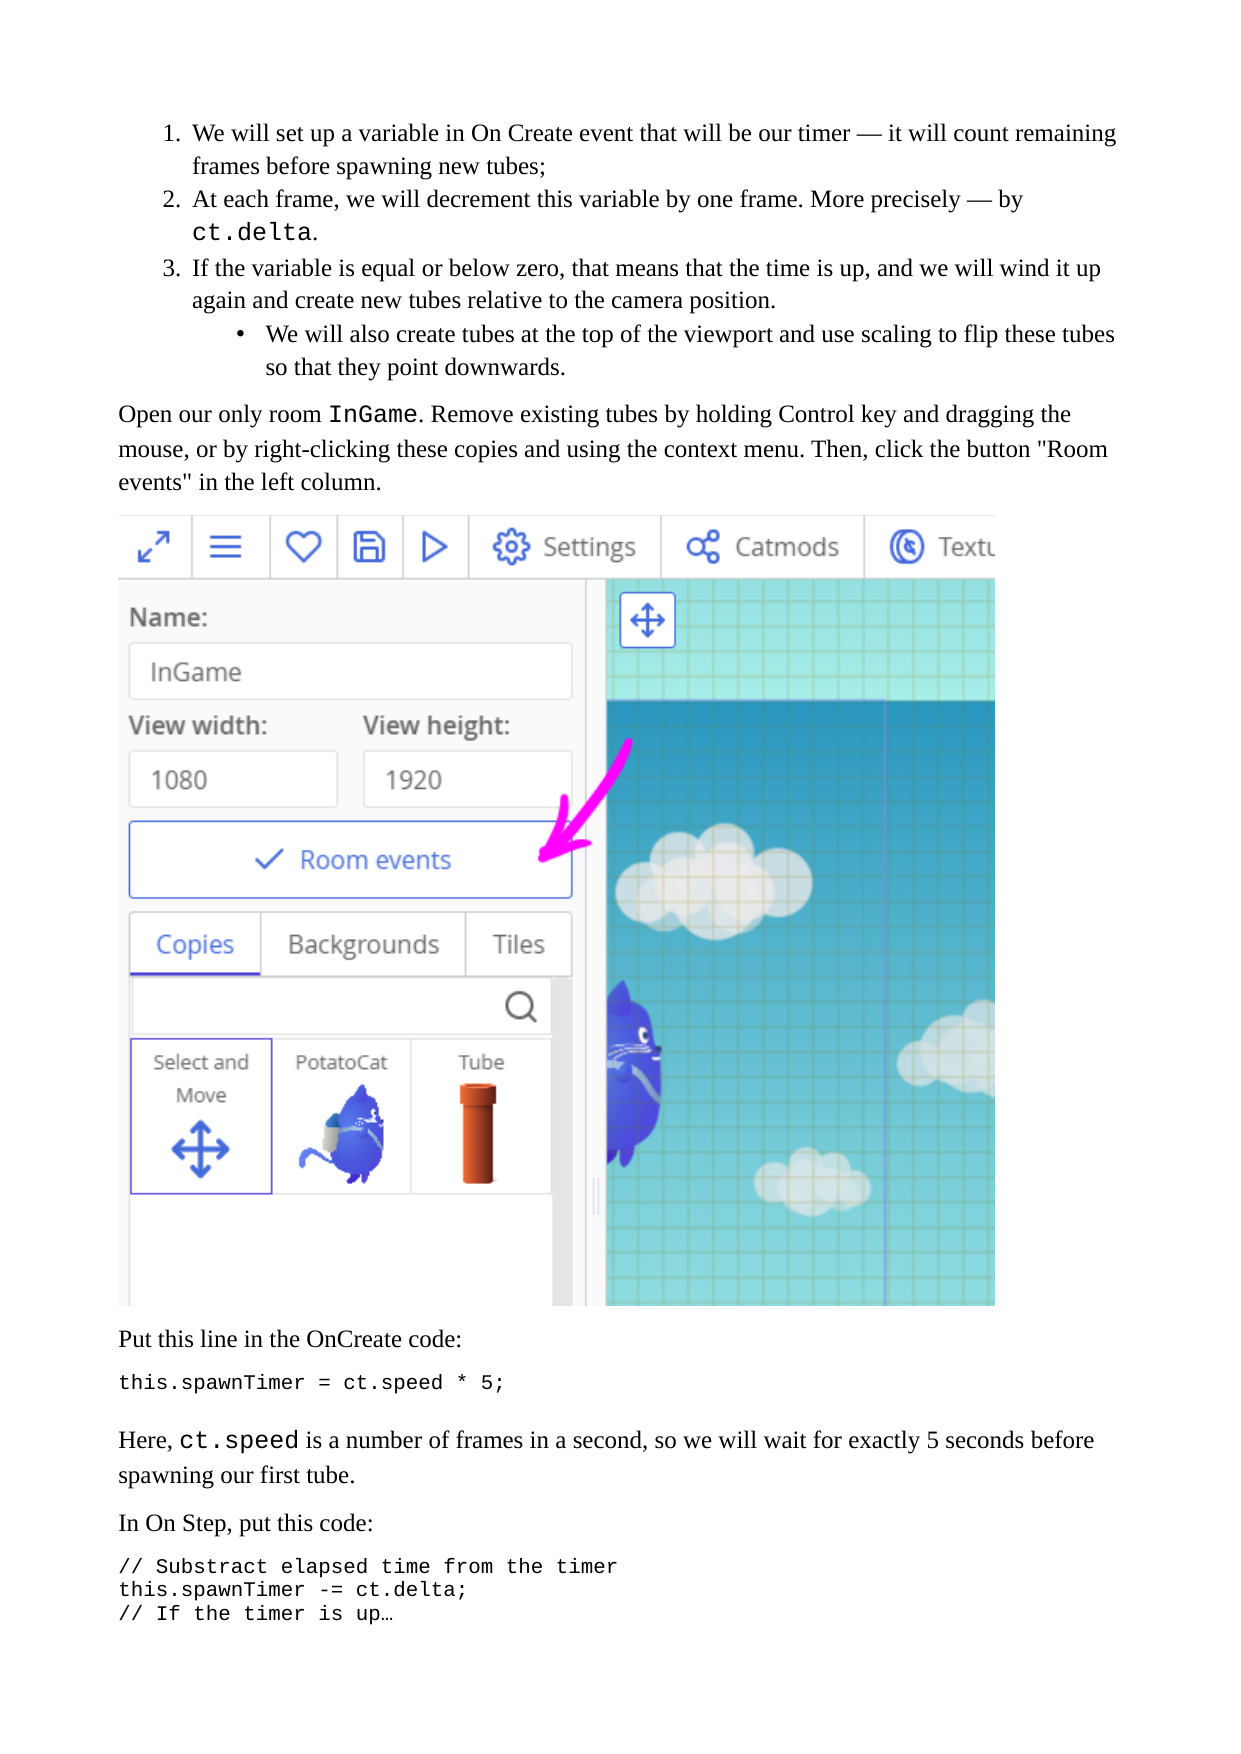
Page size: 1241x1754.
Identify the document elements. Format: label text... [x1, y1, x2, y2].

text // If the timer is up… [118, 1603, 1122, 1627]
text this.spawnTimer = ct.speed * 5; [118, 1372, 1122, 1396]
text // Substract elapsed time from the timer [118, 1556, 1122, 1579]
list We will also create tubes at the top of the viewport and use scaling to flip these tubes so that they point downwards. [236, 319, 1122, 380]
text Open our only room InGame. Remove existing tubes by holding Control key and dragging the mouse, or by right-clicking these copies and using the context menu. Then, click the button "Room events" in the left column. [118, 399, 1122, 496]
list At each frame, we will decrement this variable by one frame. More precisely — by ct.delta. [162, 184, 1122, 248]
list If the variable is equal or below zero, that means that the time is up, and we will wind it up again and create new tubes relative to the camera position. [162, 253, 1122, 314]
text Put this line in the OnCreate code: [118, 1324, 1122, 1353]
picture [118, 515, 995, 1306]
text In On Step, put this code: [118, 1508, 1122, 1537]
text Here, ct.speed is a number of frames in a second, so we will wait for exactly 5 seconds before spawning our first tube. [118, 1425, 1122, 1489]
text this.spawnTimer -= ct.delta; [118, 1579, 1122, 1603]
list We will set up a variable in On Create event that will be our timer — it will count remaining frames before spawning new tubes; [162, 118, 1122, 180]
